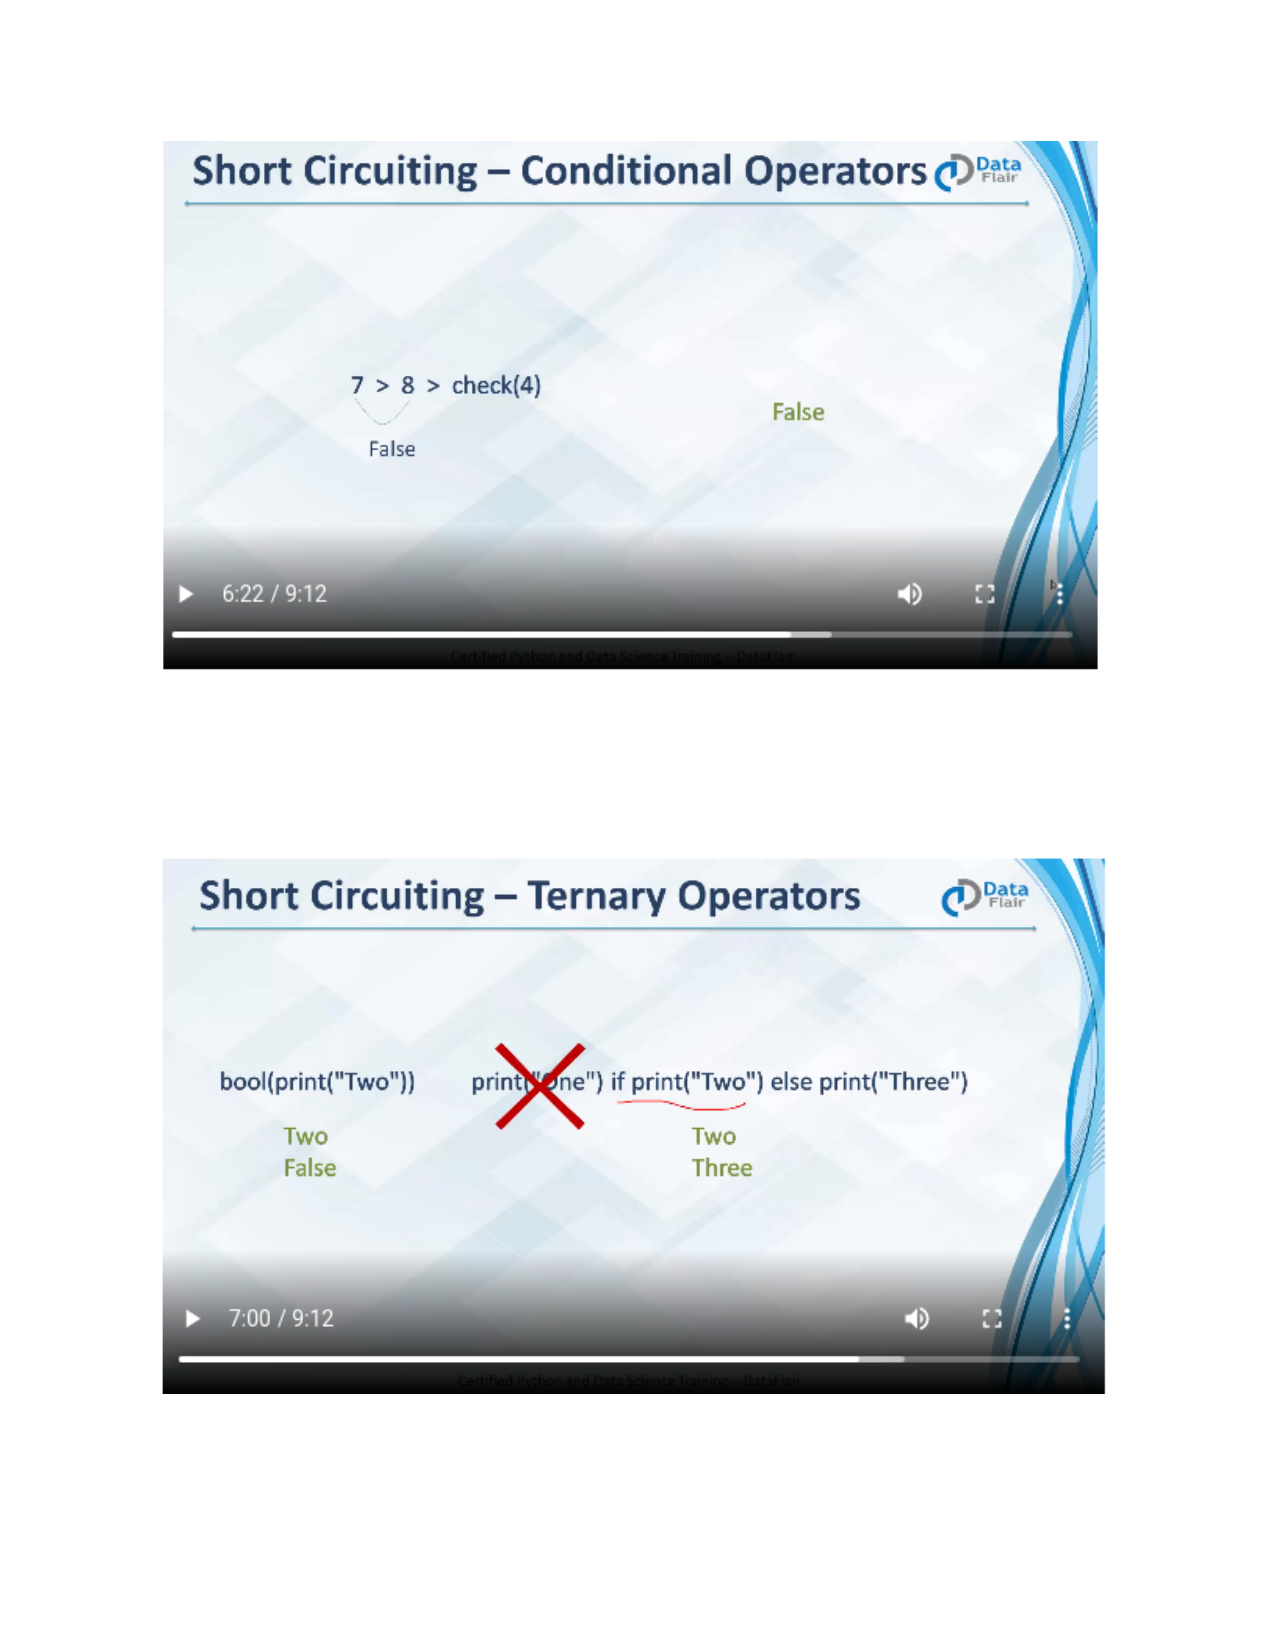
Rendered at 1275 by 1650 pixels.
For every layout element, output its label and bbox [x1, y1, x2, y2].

picture [163, 141, 1112, 671]
picture [162, 851, 1113, 1394]
